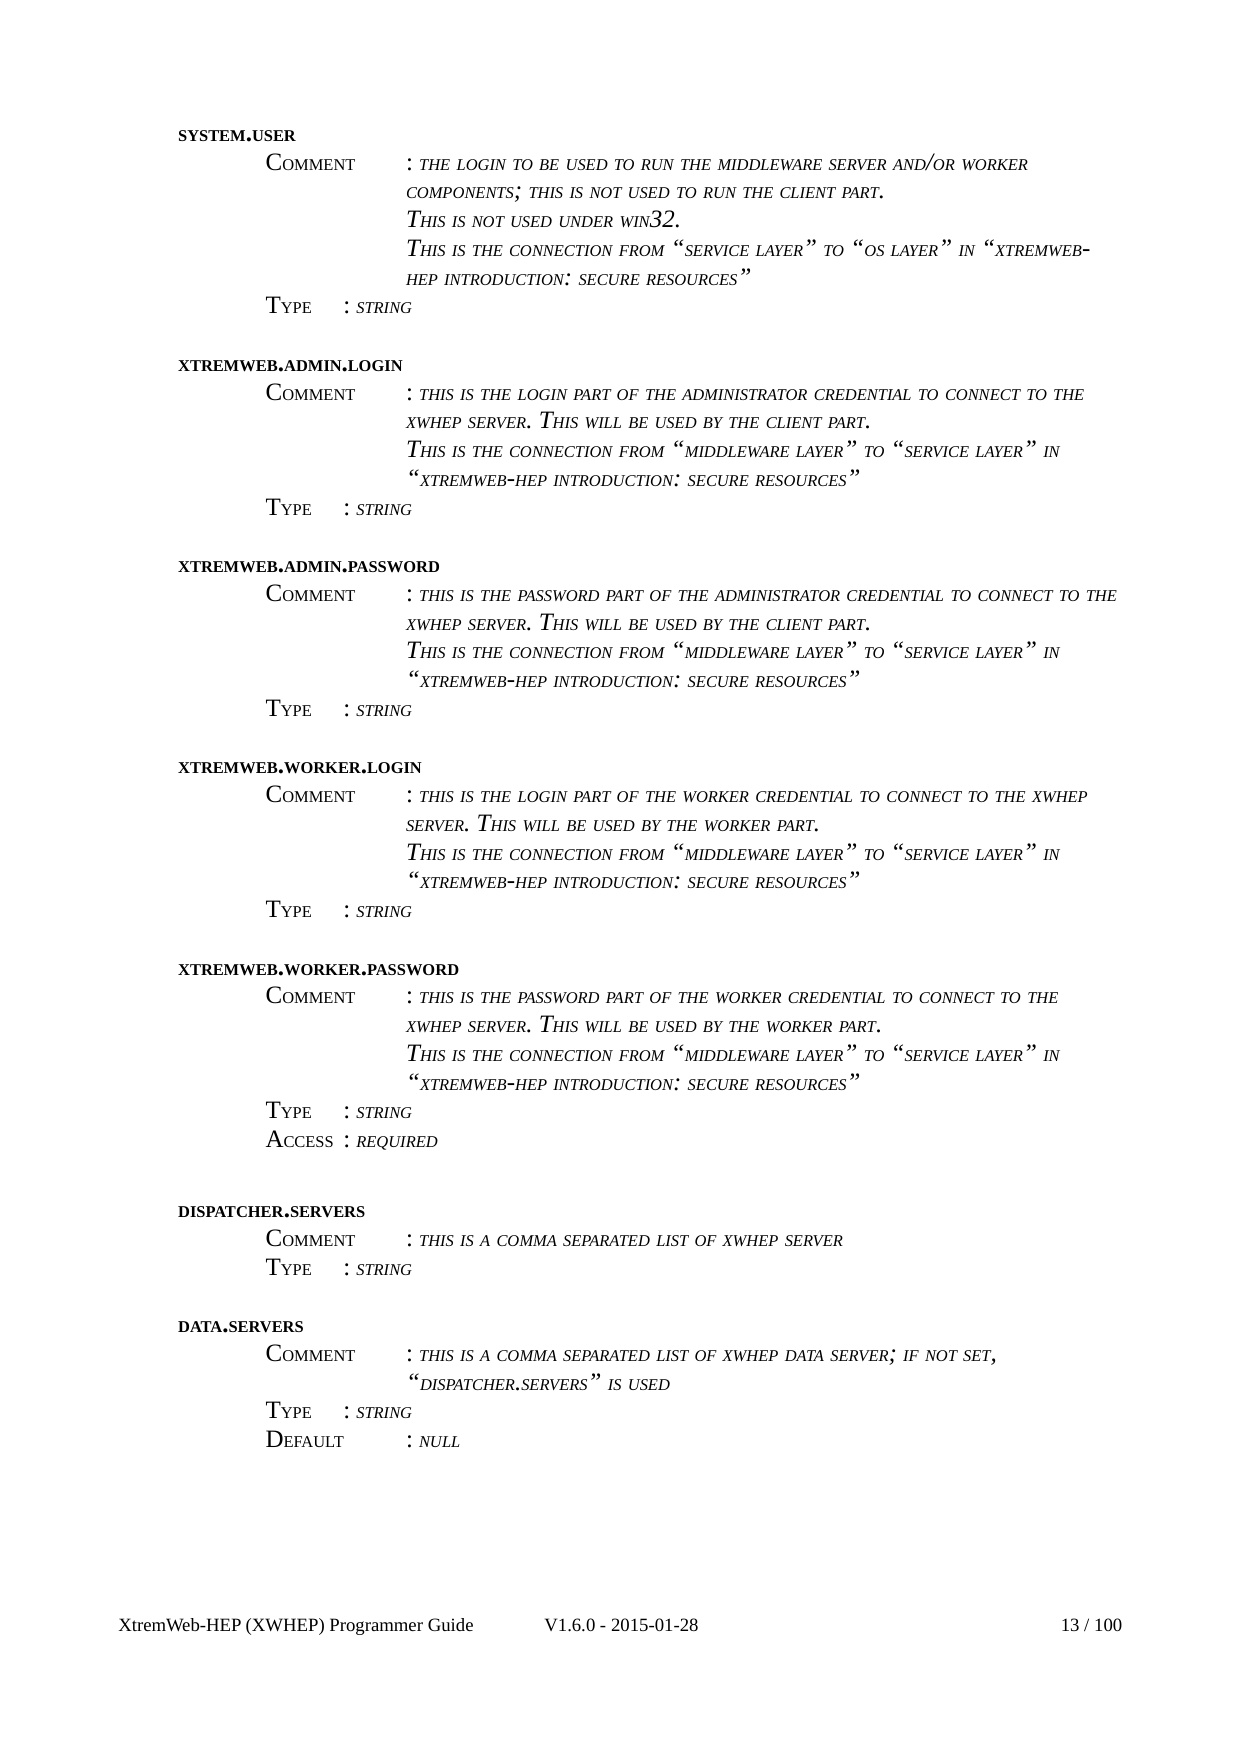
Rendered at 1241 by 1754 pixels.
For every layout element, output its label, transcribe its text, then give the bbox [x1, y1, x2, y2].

text Comment : this is a comma separated list of xwhep server [265, 1223, 1122, 1252]
text Comment : the login to be used to run the middleware server and/or worker components; this is not used to run the client part. This is not used under win32. This is the connection from “service layer” to “os layer” in “xtremweb-hep introduction: secure resources” [265, 147, 1122, 291]
text xtremweb.admin.login [178, 348, 1122, 377]
text xtremweb.admin.password [178, 549, 1122, 578]
text Default : null [265, 1424, 1122, 1453]
text Type : string [265, 1252, 1122, 1281]
text Type : string [265, 291, 1122, 319]
text Comment : this is the password part of the administrator credential to connect to the xwhep server. This will be used by the client part. This is the connection from “middleware layer” to “service layer” in “xtremweb-hep introduction: secure resources” [265, 578, 1122, 693]
text Comment : this is the login part of the administrator credential to connect to the xwhep server. This will be used by the client part. This is the connection from “middleware layer” to “service layer” in “xtremweb-hep introduction: secure resources” [265, 377, 1122, 492]
text dispatcher.servers [178, 1194, 1122, 1223]
text Type : string [265, 1096, 1122, 1124]
text Type : string [265, 894, 1122, 923]
text data.servers [178, 1309, 1122, 1338]
text Type : string [265, 1396, 1122, 1424]
text xtremweb.worker.login [178, 751, 1122, 779]
text Comment : this is the password part of the worker credential to connect to the xwhep server. This will be used by the worker part. This is the connection from “middleware layer” to “service layer” in “xtremweb-hep introduction: secure resources” [265, 981, 1122, 1096]
text system.user [178, 118, 1122, 147]
text Comment : this is a comma separated list of xwhep data server; if not set, “dispatcher.servers” is used [265, 1338, 1122, 1396]
text Access : required [265, 1124, 1122, 1153]
text xtremweb.worker.password [178, 952, 1122, 981]
text Type : string [265, 492, 1122, 521]
text Comment : this is the login part of the worker credential to connect to the xwhep server. This will be used by the worker part. This is the connection from “middleware layer” to “service layer” in “xtremweb-hep introduction: secure resources” [265, 779, 1122, 894]
text Type : string [265, 693, 1122, 722]
